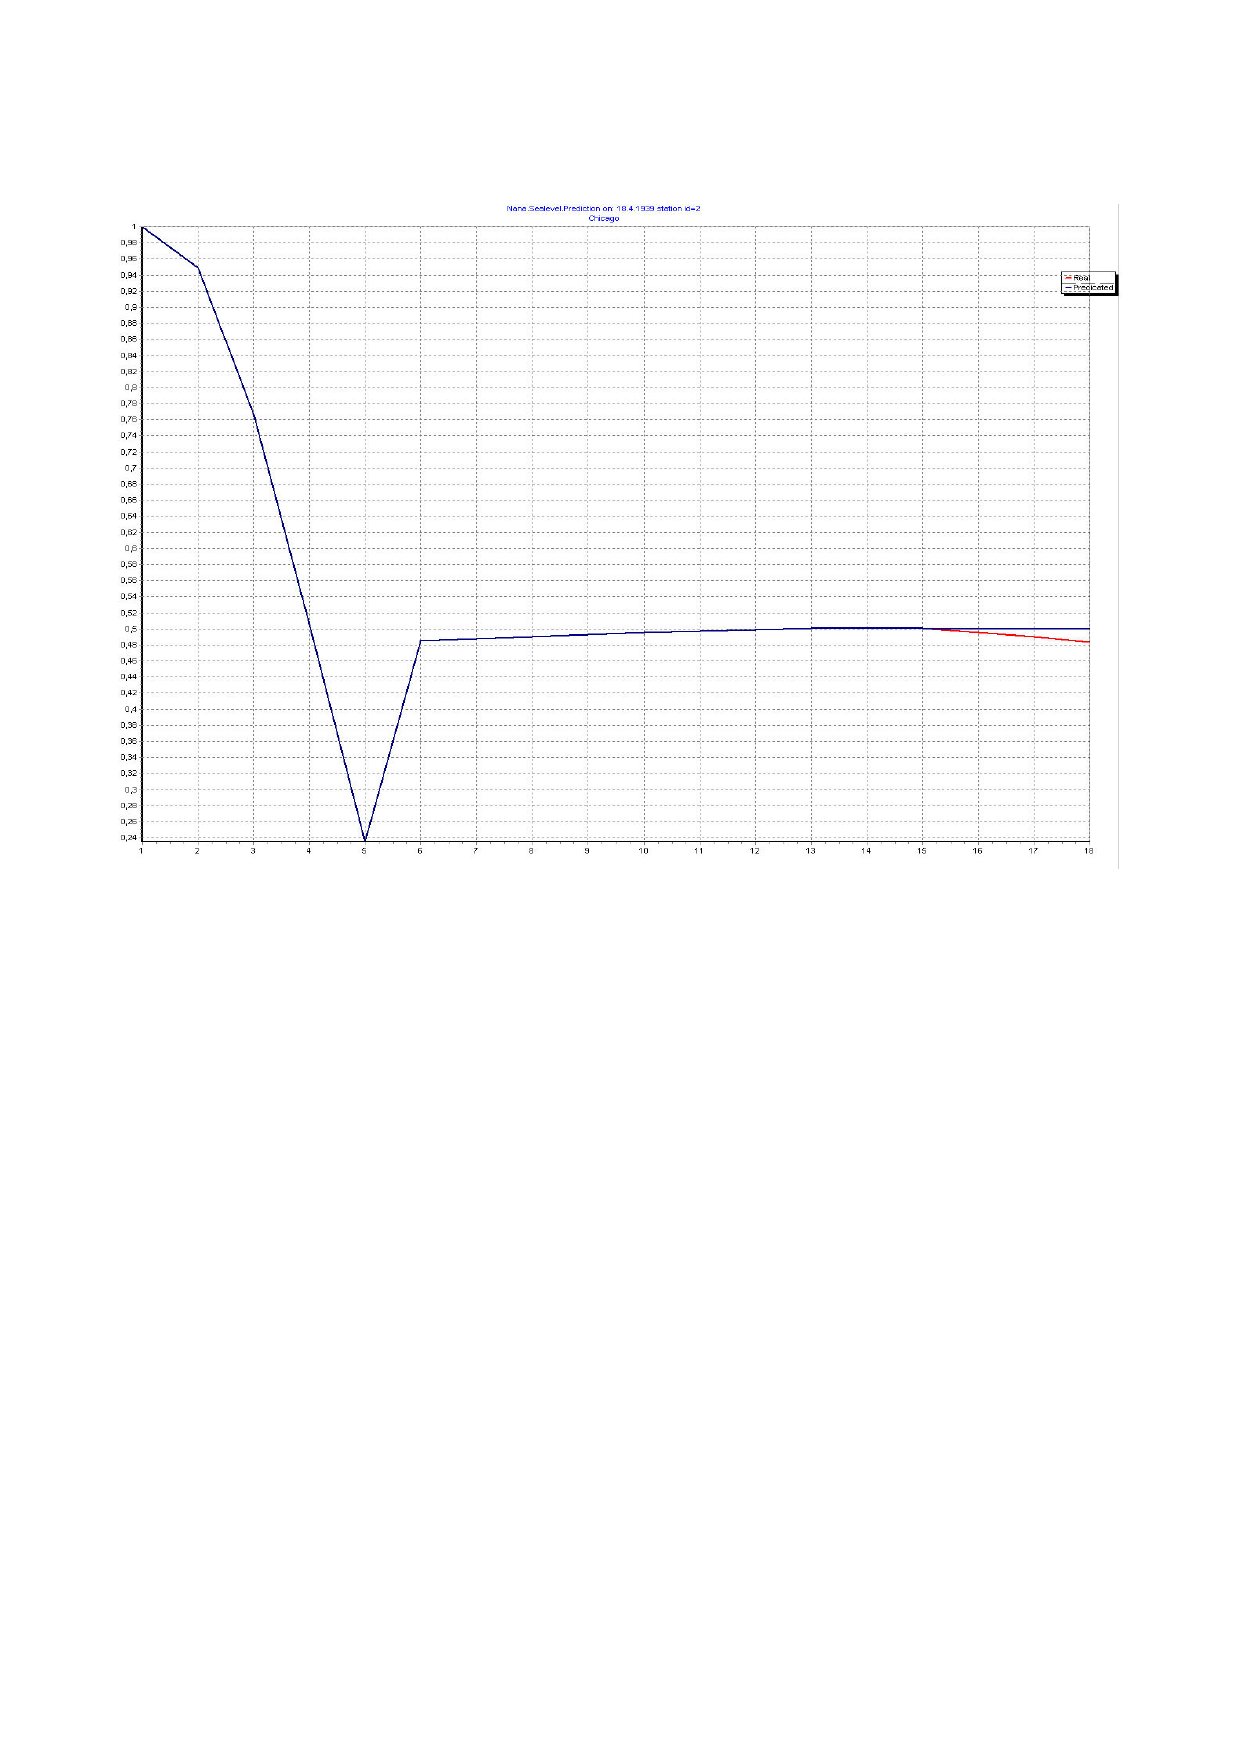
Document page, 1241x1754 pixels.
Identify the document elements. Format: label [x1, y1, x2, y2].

picture [118, 204, 1122, 869]
